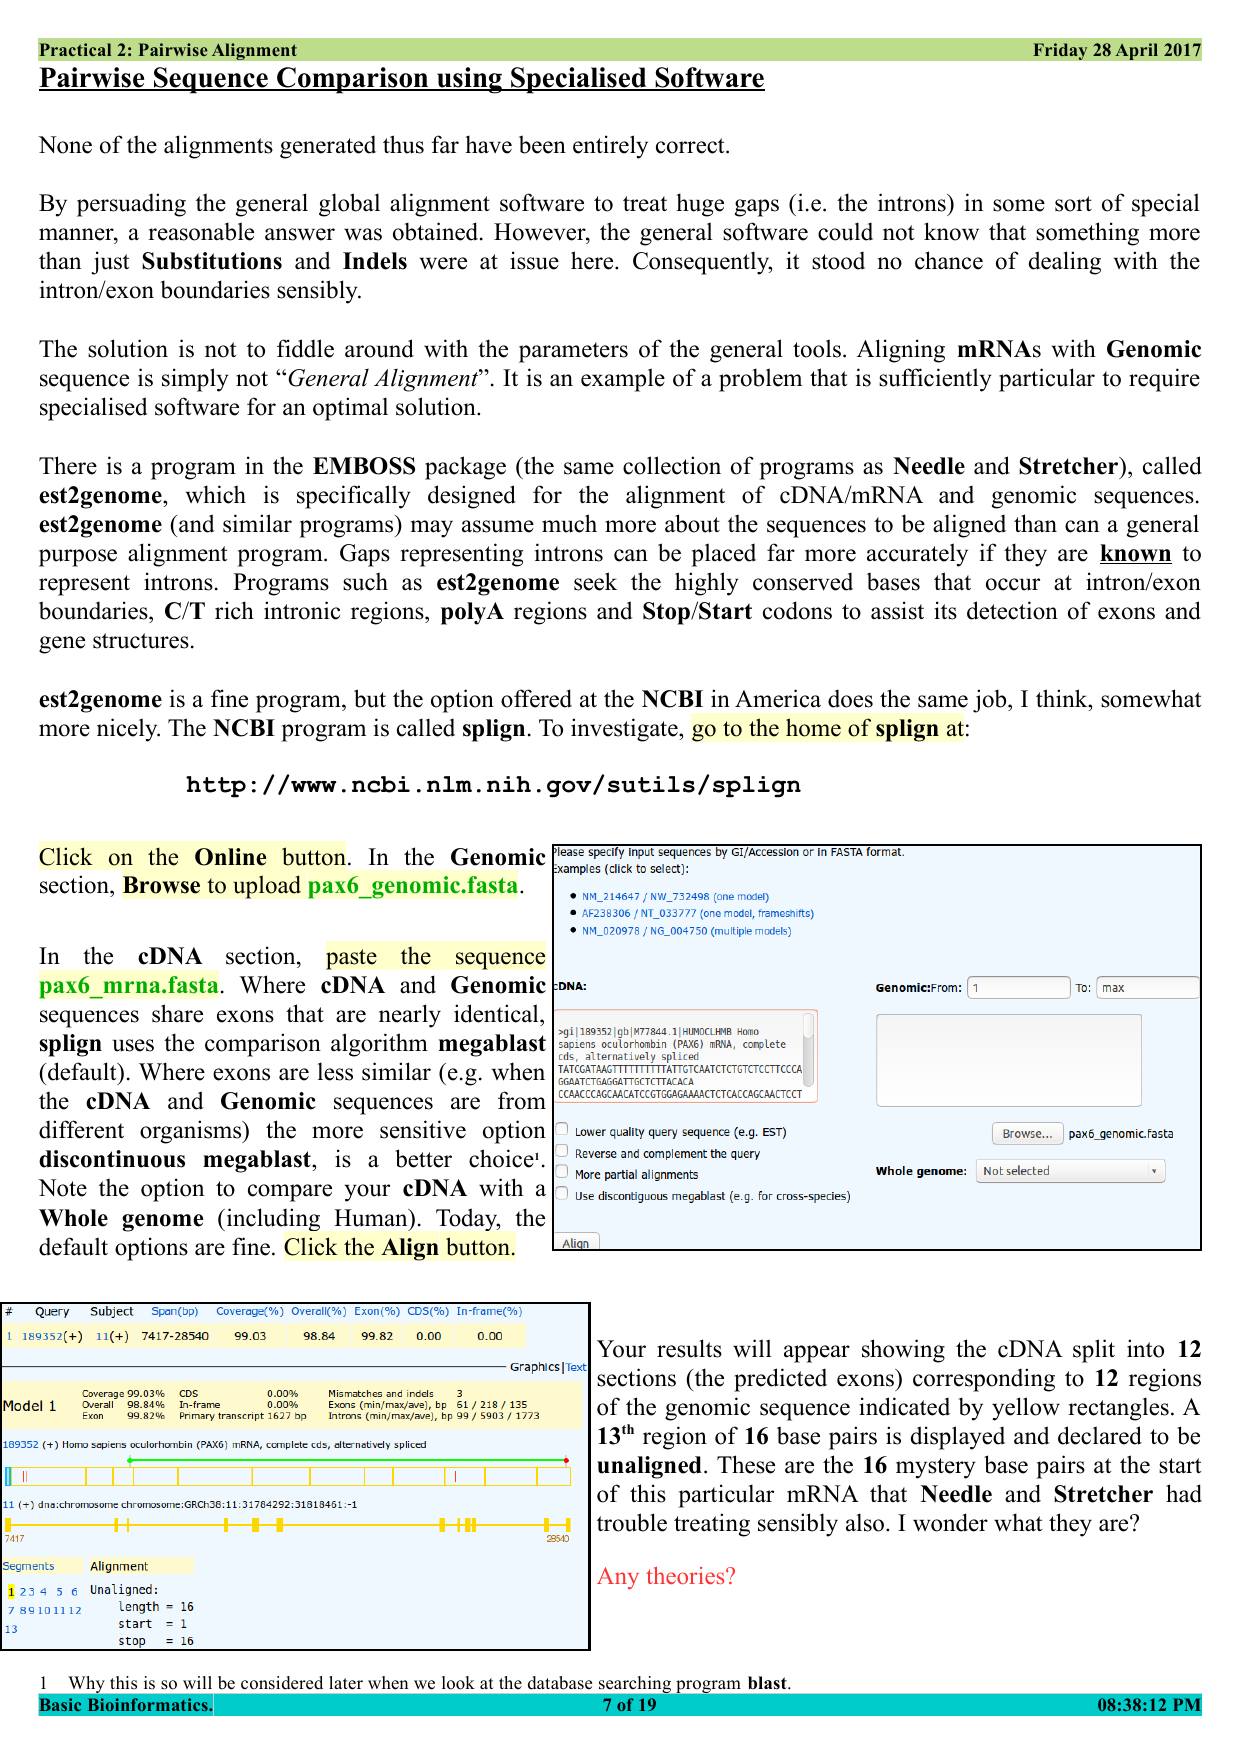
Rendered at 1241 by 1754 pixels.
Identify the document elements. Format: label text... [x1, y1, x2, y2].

text Why this is so will be considered later when we look at the database searching program blast. [38, 1671, 1202, 1693]
text Any theories? [591, 1561, 1202, 1590]
text None of the alignments generated thus far have been entirely correct. [38, 129, 1202, 158]
text There is a program in the EMBOSS package (the same collection of programs as Needle and Stretcher), called est2genome, which is specifically designed for the alignment of cDNA/mRNA and genomic sequences. est2genome (and similar programs) may assume much more about the sequences to be aligned than can a general purpose alignment program. Gaps representing introns can be placed far more accurately if they are known to represent introns. Programs such as est2genome seek the highly conserved bases that occur at intron/exon boundaries, C/T rich intronic regions, polyA regions and Stop/Start codons to assist its detection of exons and gene structures. [38, 451, 1202, 654]
picture [554, 846, 1200, 1249]
text Your results will appear showing the cDNA split into 12 sections (the predicted exons) corresponding to 12 regions of the genomic sequence indicated by yellow rectangles. A 13th region of 16 base pairs is displayed and declared to be unaligned. These are the 16 mystery base pairs at the start of this particular mRNA that Needle and Stretcher had trouble treating sensibly also. I wonder what they are? [591, 1334, 1202, 1537]
text In the cDNA section, paste the sequence pax6_mrna.fasta. Where cDNA and Genomic sequences share exons that are nearly identical, splign uses the comparison algorithm megablast (default). Where exons are less similar (e.g. when the cDNA and Genomic sequences are from different organisms) the more sensitive option discontinuous megablast, is a better choice. Note the option to compare your cDNA with a Whole genome (including Human). Today, the default options are fine. Click the Align button. [38, 941, 1202, 1261]
text By persuading the general global alignment software to treat huge gaps (i.e. the introns) in some sort of special manner, a reasonable answer was obtained. However, the general software could not know that something more than just Substitutions and Indels were at issue here. Consequently, it stood no chance of dealing with the intron/exon boundaries sensibly. [38, 188, 1202, 304]
text est2genome is a fine program, but the option offered at the NCBI in America does the same job, I think, somewhat more nicely. The NCBI program is called splign. To investigate, go to the home of splign at: [38, 684, 1202, 742]
text Pairwise Sequence Comparison using Specialised Software [38, 61, 1202, 94]
text The solution is not to fiddle around with the parameters of the general tools. Aligning mRNAs with Genomic sequence is simply not “General Alignment”. It is an example of a problem that is sufficiently particular to require specialised software for an optimal solution. [38, 334, 1202, 421]
picture [2, 1304, 588, 1649]
text http://www.ncbi.nlm.nih.gov/sutils/splign [38, 771, 1202, 800]
text Click on the Online button. In the Genomic section, Browse to upload pax6_genomic.fasta. [38, 841, 1202, 899]
